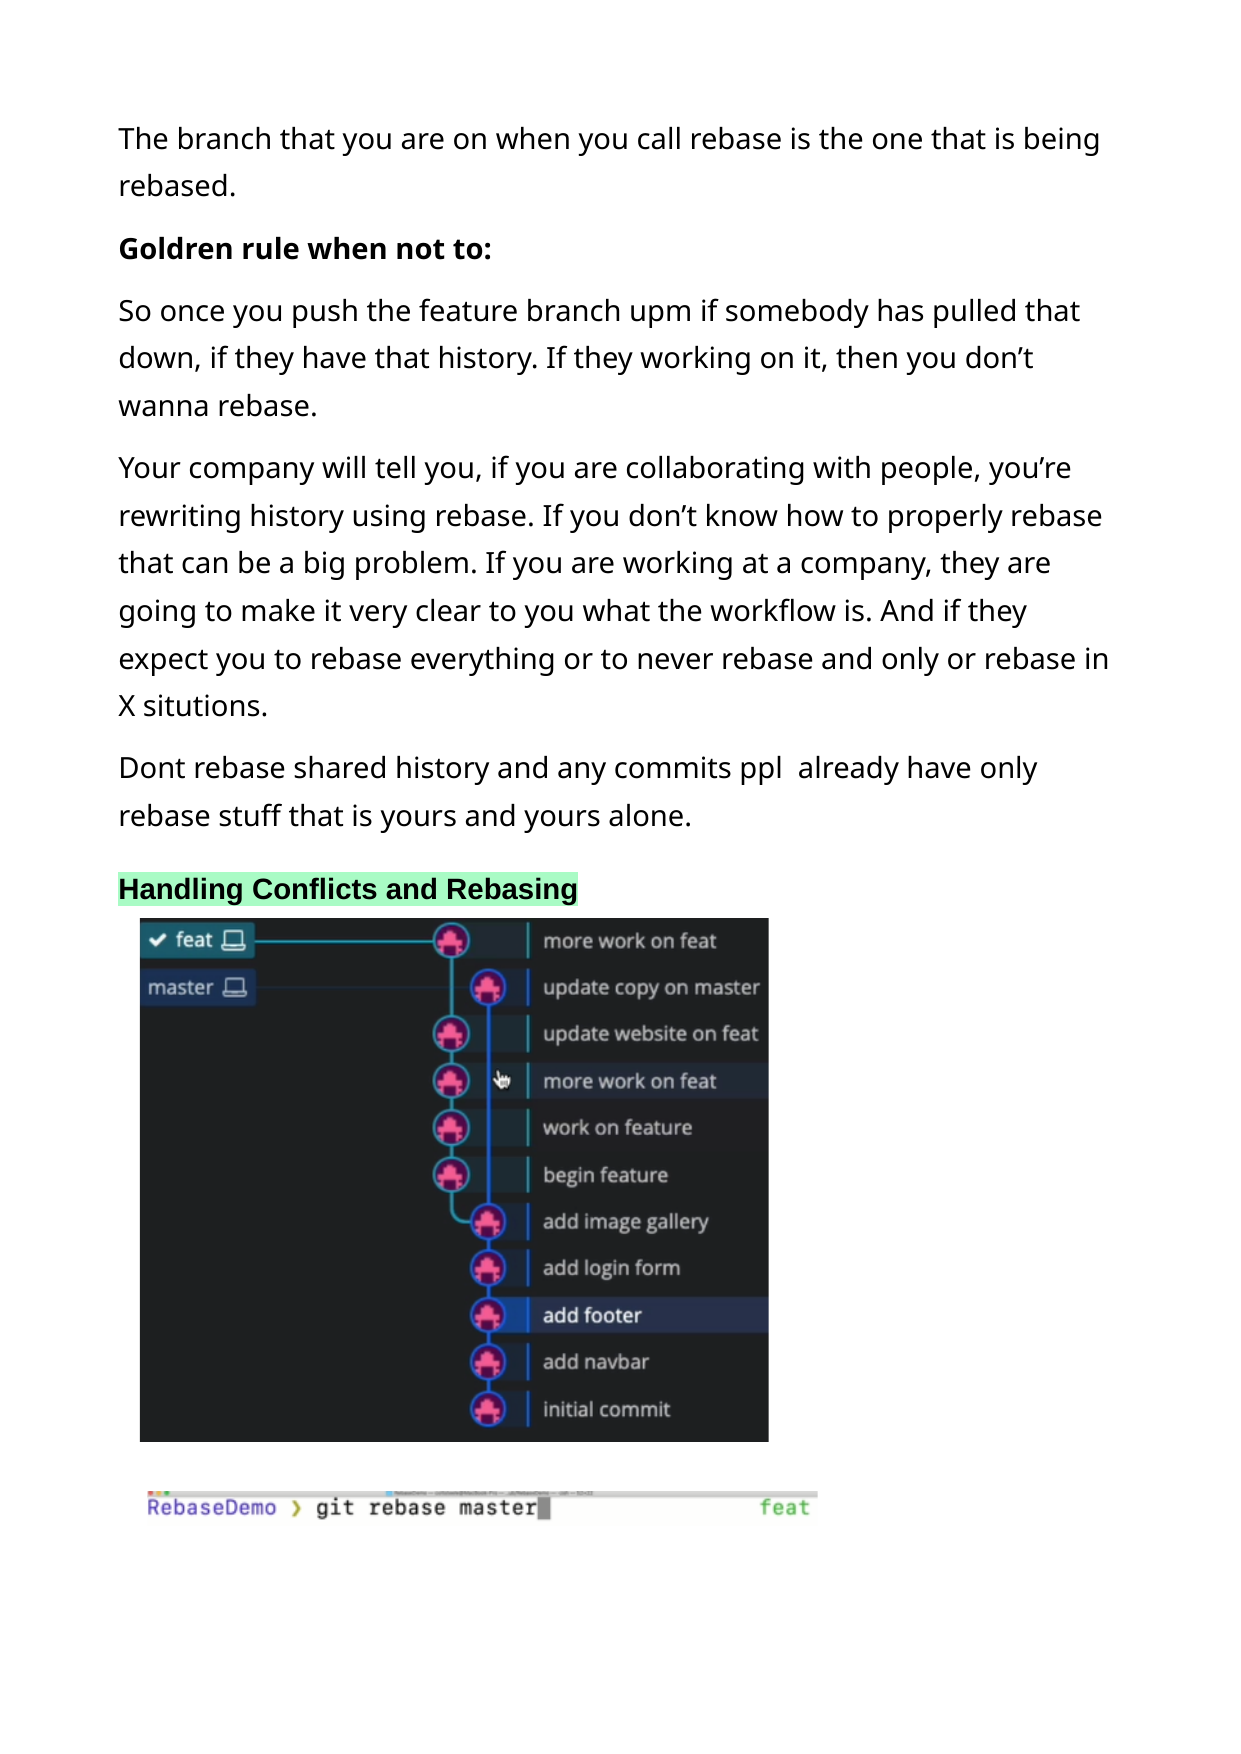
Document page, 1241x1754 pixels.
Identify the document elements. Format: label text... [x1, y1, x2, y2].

picture [147, 1491, 818, 1526]
text So once you push the feature branch upm if somebody has pulled that down, if they have that history. If they working on it, then you don’t wanna rebase. [118, 290, 1122, 425]
text Your company will tell you, if you are collaborating with people, you’re rewriting history using rebase. If you don’t know how to properly rebase that can be a big problem. If you are working at a company, they are going to make it very clear to you what the workflow is. And if they expect you to rebase everything or to never rebase and only or rebase in X situtions. [118, 447, 1122, 725]
text The branch that you are on when you call rebase is the one that is being rebased. [118, 118, 1122, 205]
subtitle Handling Conflicts and Rebasing [578, 872, 1122, 906]
text Goldren rule when not to: [118, 228, 1122, 268]
text Dont rebase shared history and any commits ppl already have only rebase stuff that is yours and yours alone. [118, 748, 1122, 835]
picture [139, 918, 769, 1442]
